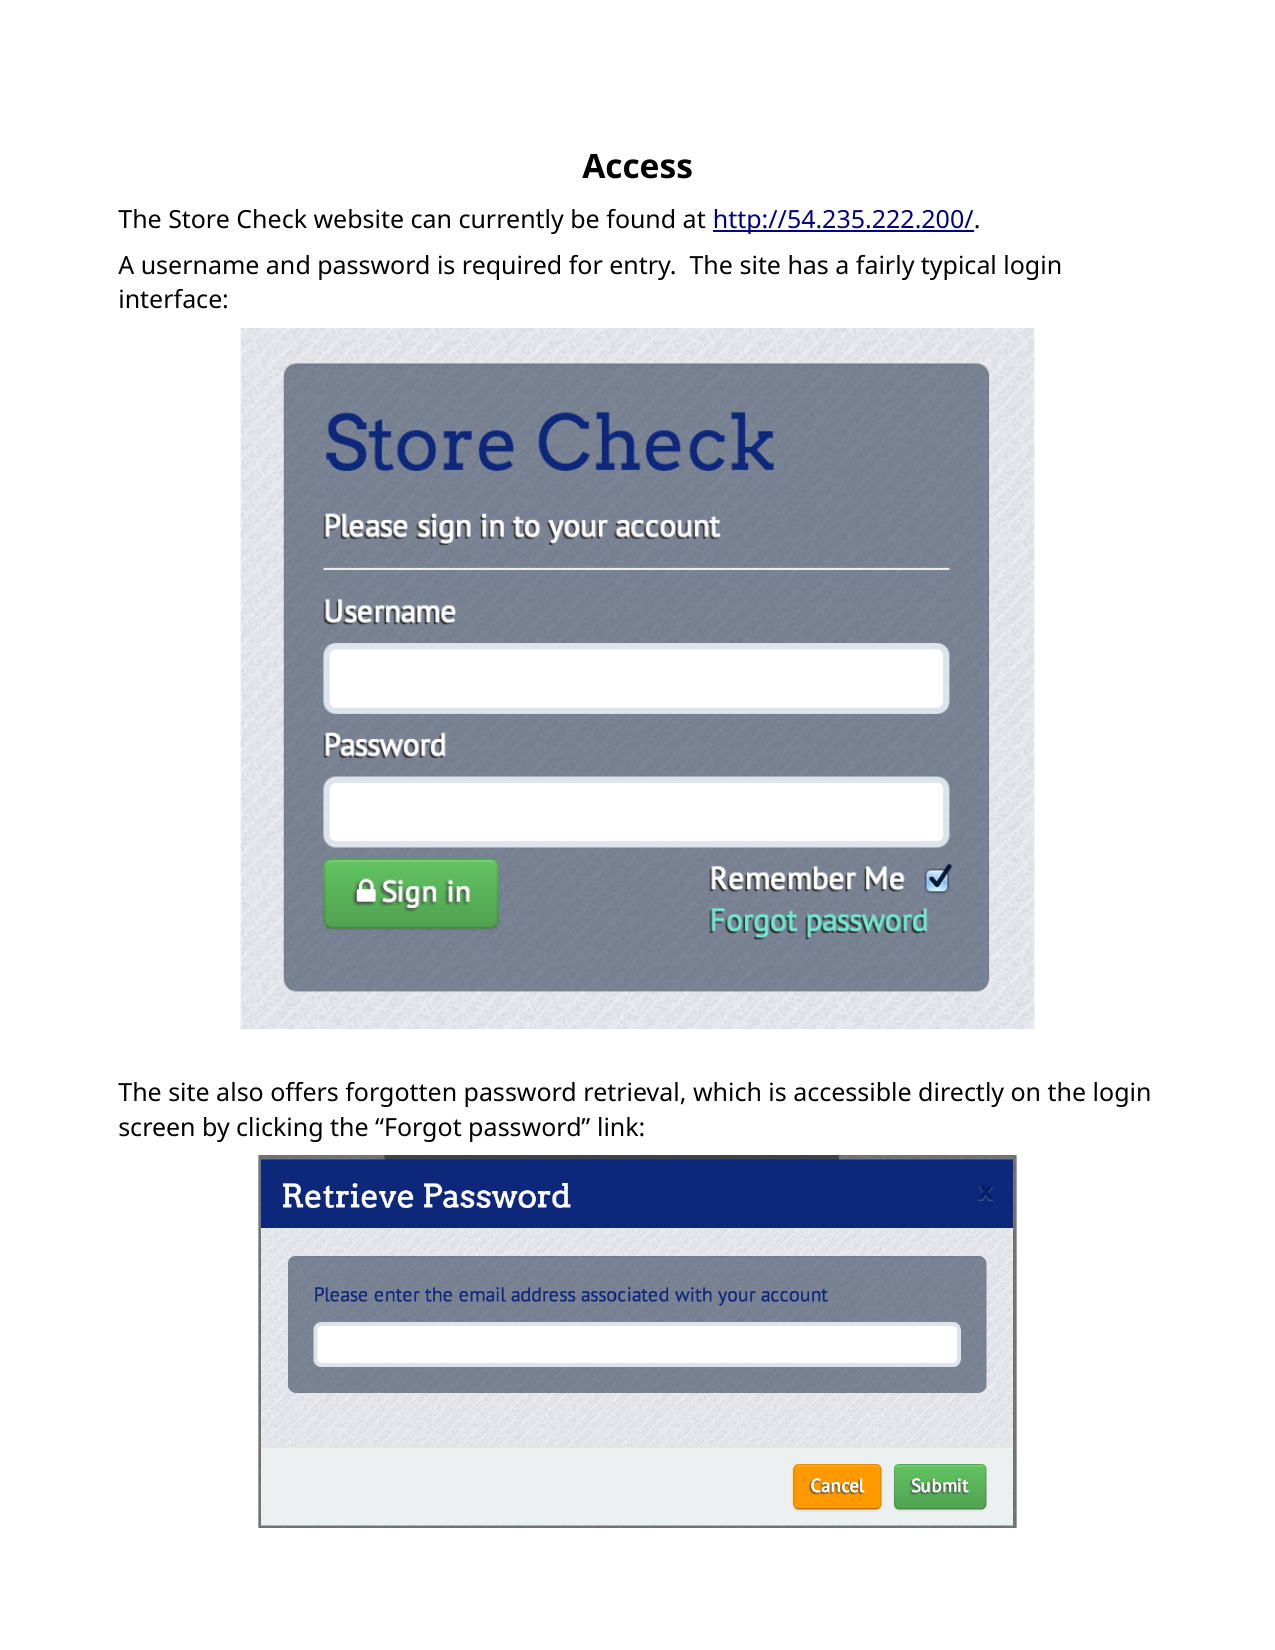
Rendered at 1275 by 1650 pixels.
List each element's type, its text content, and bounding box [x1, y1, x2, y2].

text A username and password is required for entry. The site has a fairly typical login interface: [118, 248, 1157, 316]
picture [258, 1155, 1017, 1528]
subtitle Access [118, 143, 1157, 189]
text The site also offers forgotten password retrieval, which is accessible directly on the login screen by clicking the “Forgot password” link: [118, 1075, 1157, 1143]
picture [240, 328, 1035, 1029]
text The Store Check website can currently be found at http://54.235.222.200/. [118, 201, 1157, 235]
